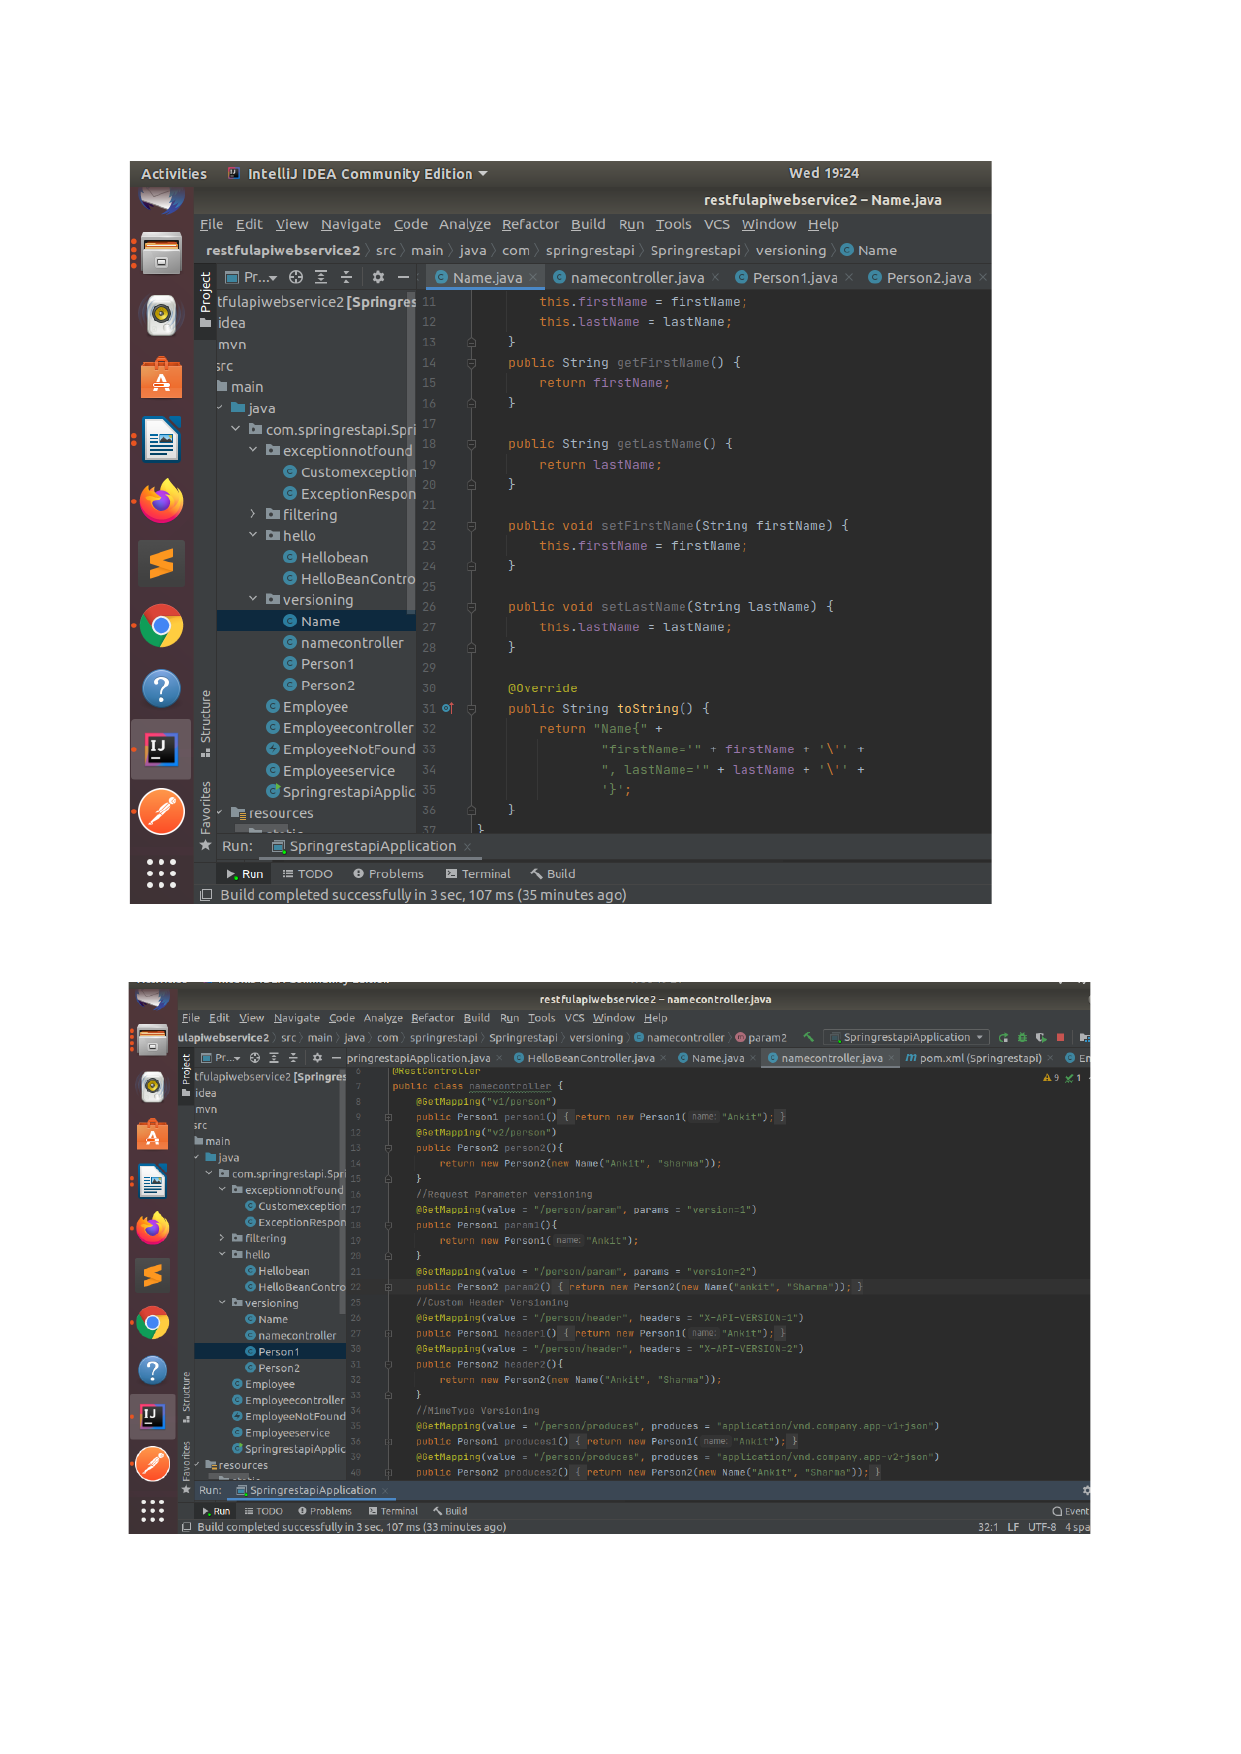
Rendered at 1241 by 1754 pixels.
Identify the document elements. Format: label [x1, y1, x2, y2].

picture [129, 161, 992, 904]
picture [128, 982, 1091, 1534]
